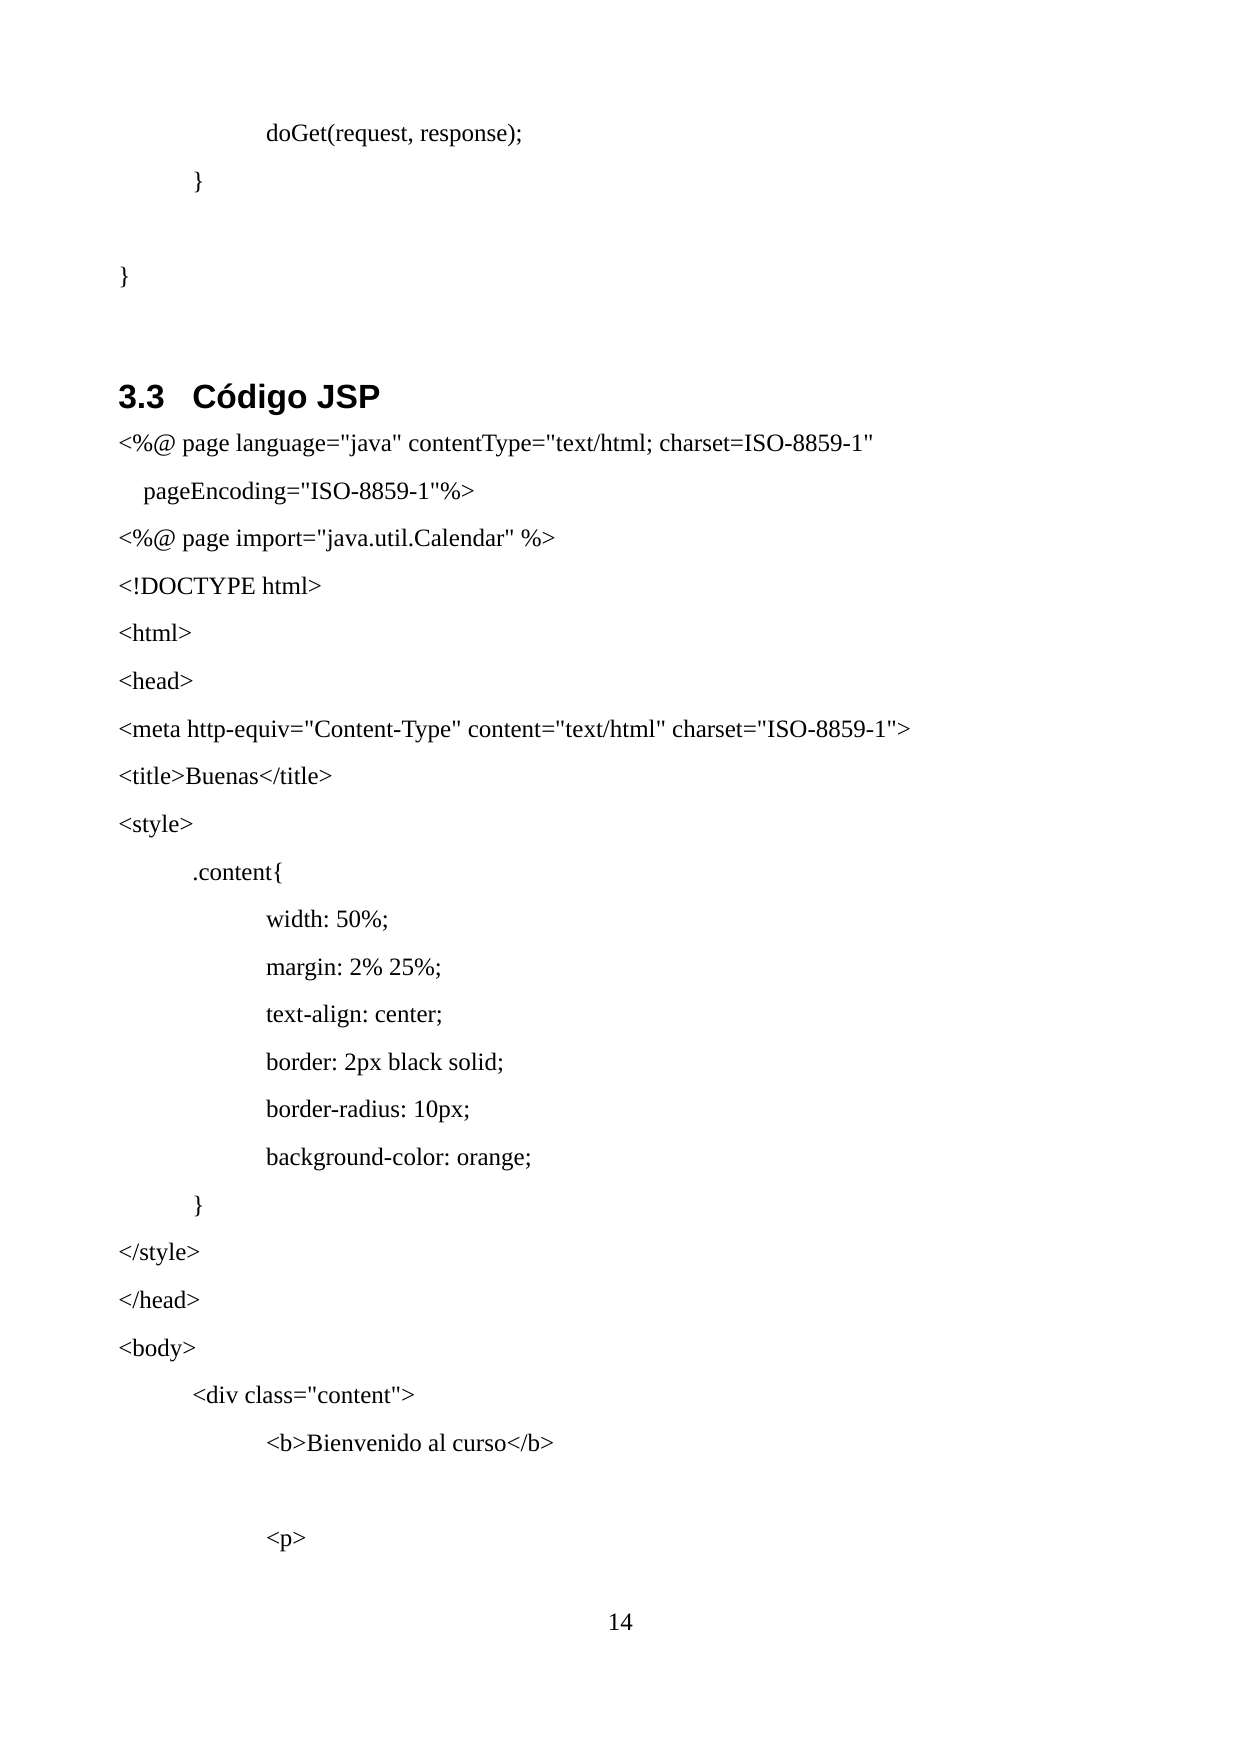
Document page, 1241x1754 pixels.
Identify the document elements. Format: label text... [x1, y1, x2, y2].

subtitle Código JSP [118, 377, 1122, 416]
text <p> [118, 1523, 1122, 1552]
text <style> [118, 809, 1122, 838]
text <html> [118, 618, 1122, 647]
text border-radius: 10px; [118, 1094, 1122, 1123]
text } [118, 166, 1122, 194]
text <%@ page language="java" contentType="text/html; charset=ISO-8859-1" [118, 428, 1122, 457]
text <meta http-equiv="Content-Type" content="text/html" charset="ISO-8859-1"> [118, 714, 1122, 742]
text .content{ [118, 857, 1122, 885]
text <%@ page import="java.util.Calendar" %> [118, 523, 1122, 552]
text text-align: center; [118, 999, 1122, 1028]
text </style> [118, 1237, 1122, 1266]
text <!DOCTYPE html> [118, 571, 1122, 600]
text <body> [118, 1333, 1122, 1361]
text margin: 2% 25%; [118, 952, 1122, 981]
text <div class="content"> [118, 1380, 1122, 1409]
text width: 50%; [118, 904, 1122, 933]
text doGet(request, response); [118, 118, 1122, 147]
text <title>Buenas</title> [118, 761, 1122, 790]
text <head> [118, 666, 1122, 695]
text } [118, 261, 1122, 290]
text background-color: orange; [118, 1142, 1122, 1171]
text border: 2px black solid; [118, 1047, 1122, 1076]
text <b>Bienvenido al curso</b> [118, 1428, 1122, 1457]
text </head> [118, 1285, 1122, 1314]
text pageEncoding="ISO-8859-1"%> [118, 476, 1122, 504]
text } [118, 1190, 1122, 1218]
